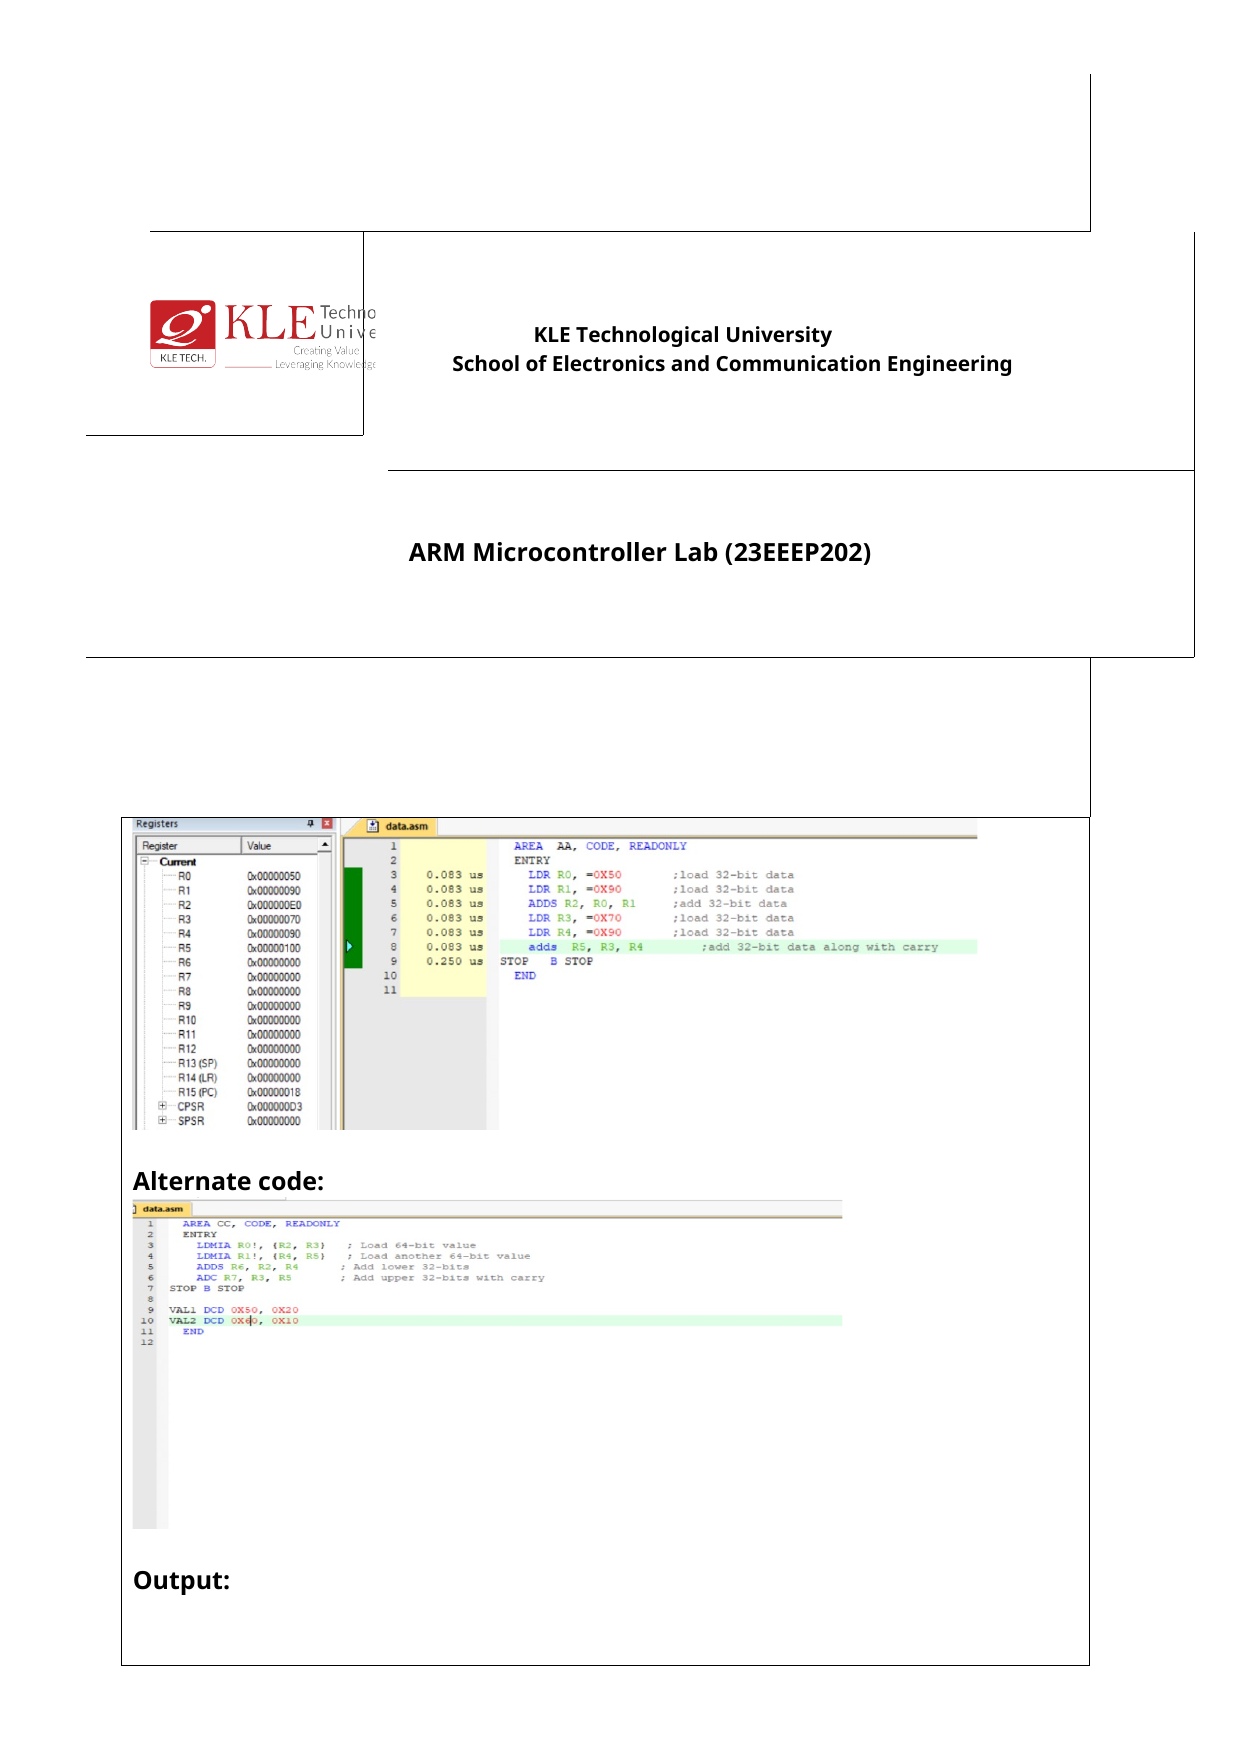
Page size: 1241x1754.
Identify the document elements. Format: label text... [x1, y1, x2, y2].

table_cell Alternate code: Output: [122, 818, 1089, 1664]
